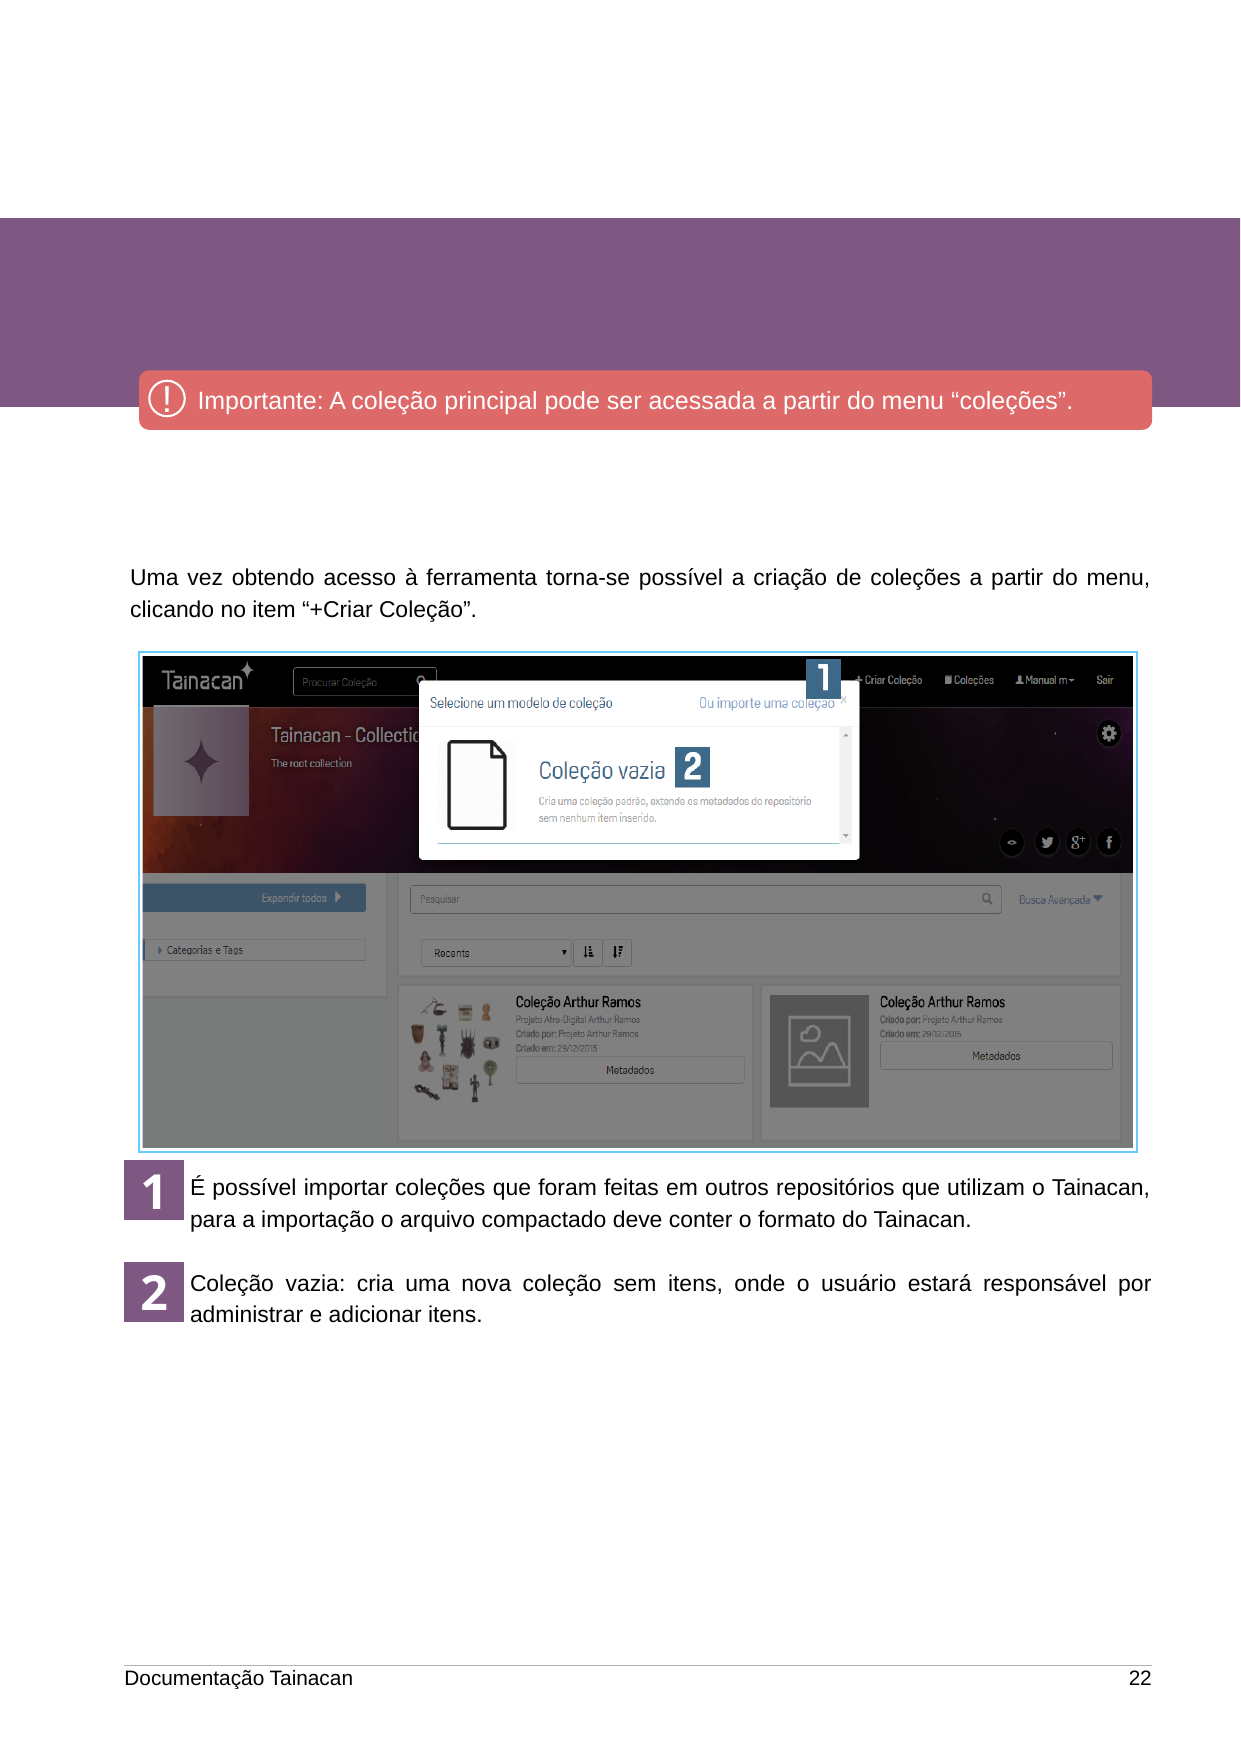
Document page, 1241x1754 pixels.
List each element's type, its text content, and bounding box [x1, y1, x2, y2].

picture [142, 656, 1133, 1148]
subtitle Criar Coleções [130, 407, 1152, 516]
text Uma vez obtendo acesso à ferramenta torna-se possível a criação de coleções a partir do menu, clicando no item “+Criar Coleção”. [130, 564, 1152, 622]
text Coleção vazia: cria uma nova coleção sem itens, onde o usuário estará responsável por administrar e adicionar itens. [130, 1270, 1152, 1328]
text É possível importar coleções que foram feitas em outros repositórios que utilizam o Tainacan, para a importação o arquivo compactado deve conter o formato do Tainacan. [130, 1053, 1152, 1232]
